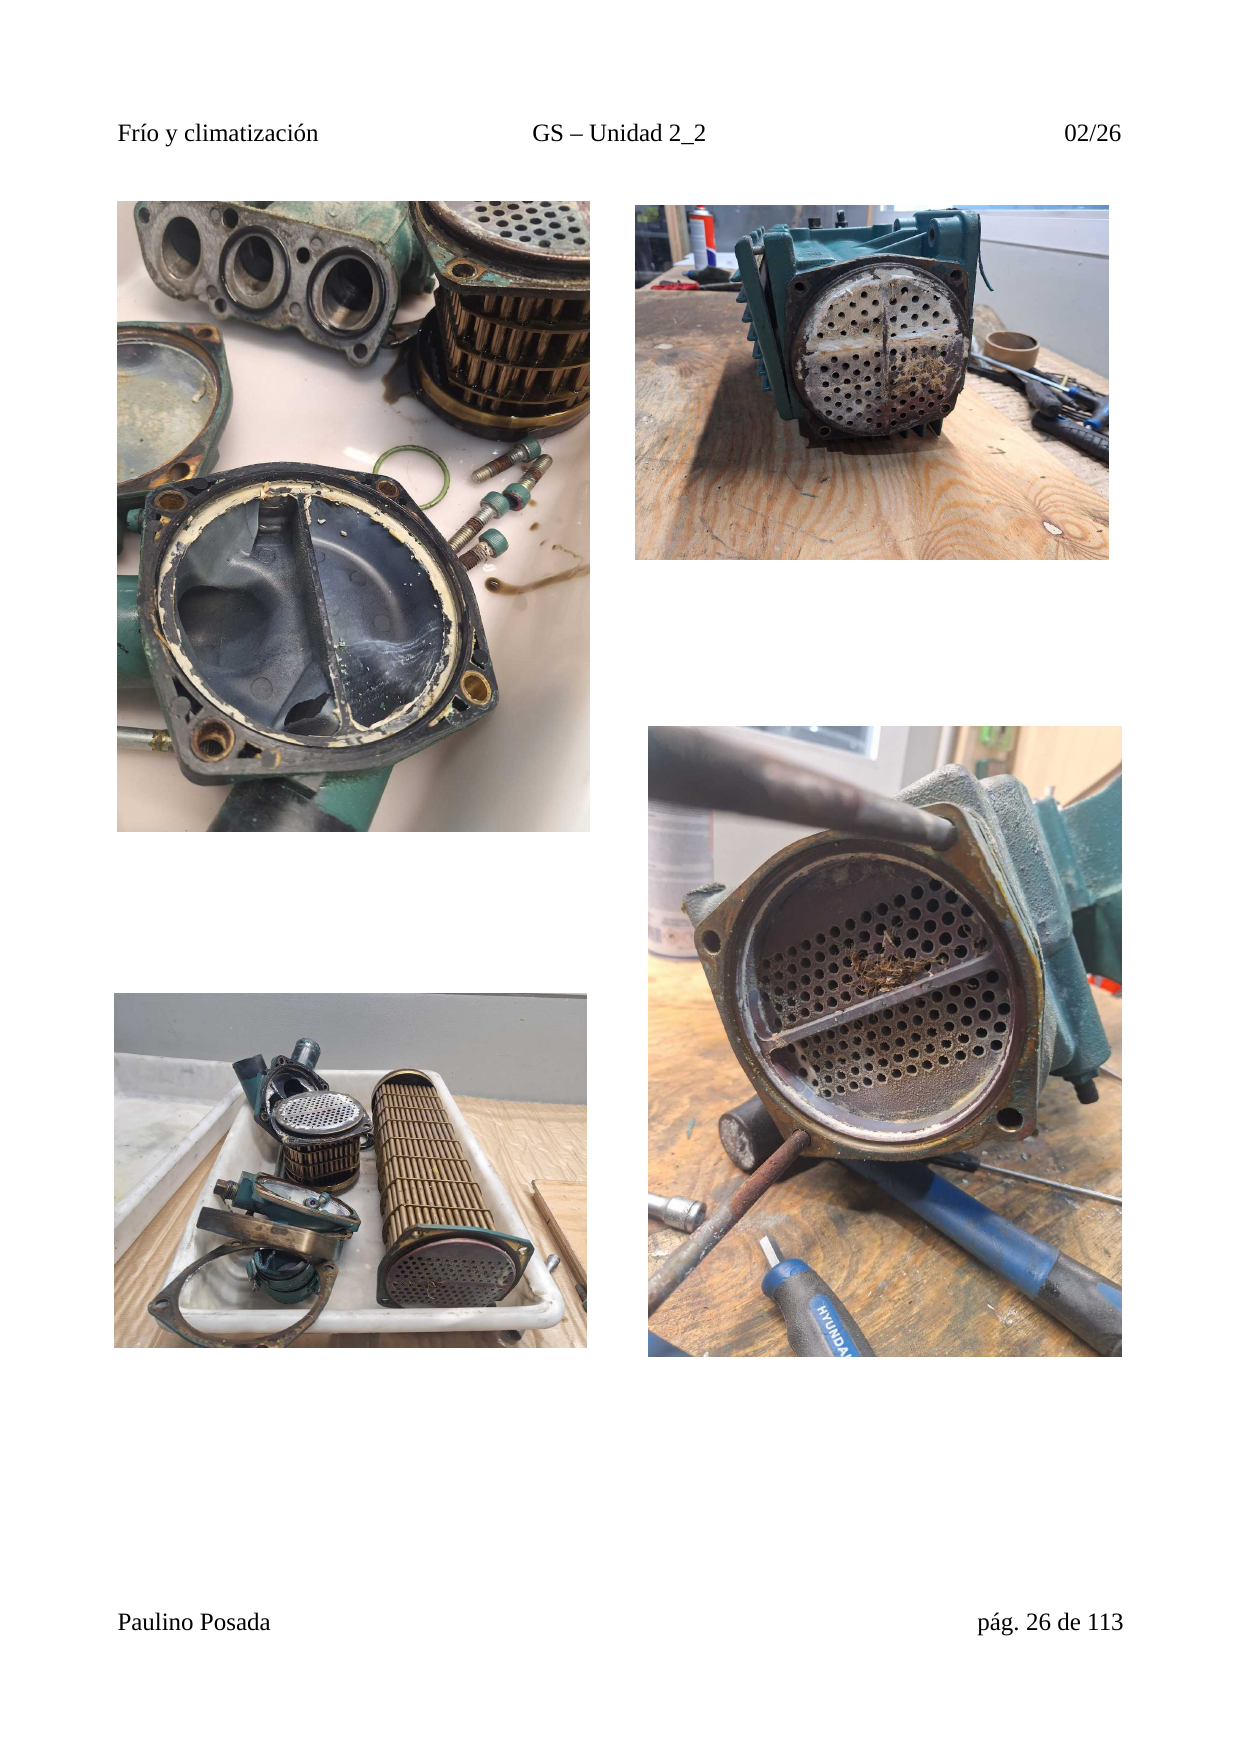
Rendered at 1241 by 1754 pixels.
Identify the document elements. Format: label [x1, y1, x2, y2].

picture [648, 726, 1122, 1357]
picture [635, 205, 1109, 560]
picture [117, 201, 590, 832]
picture [114, 993, 587, 1348]
